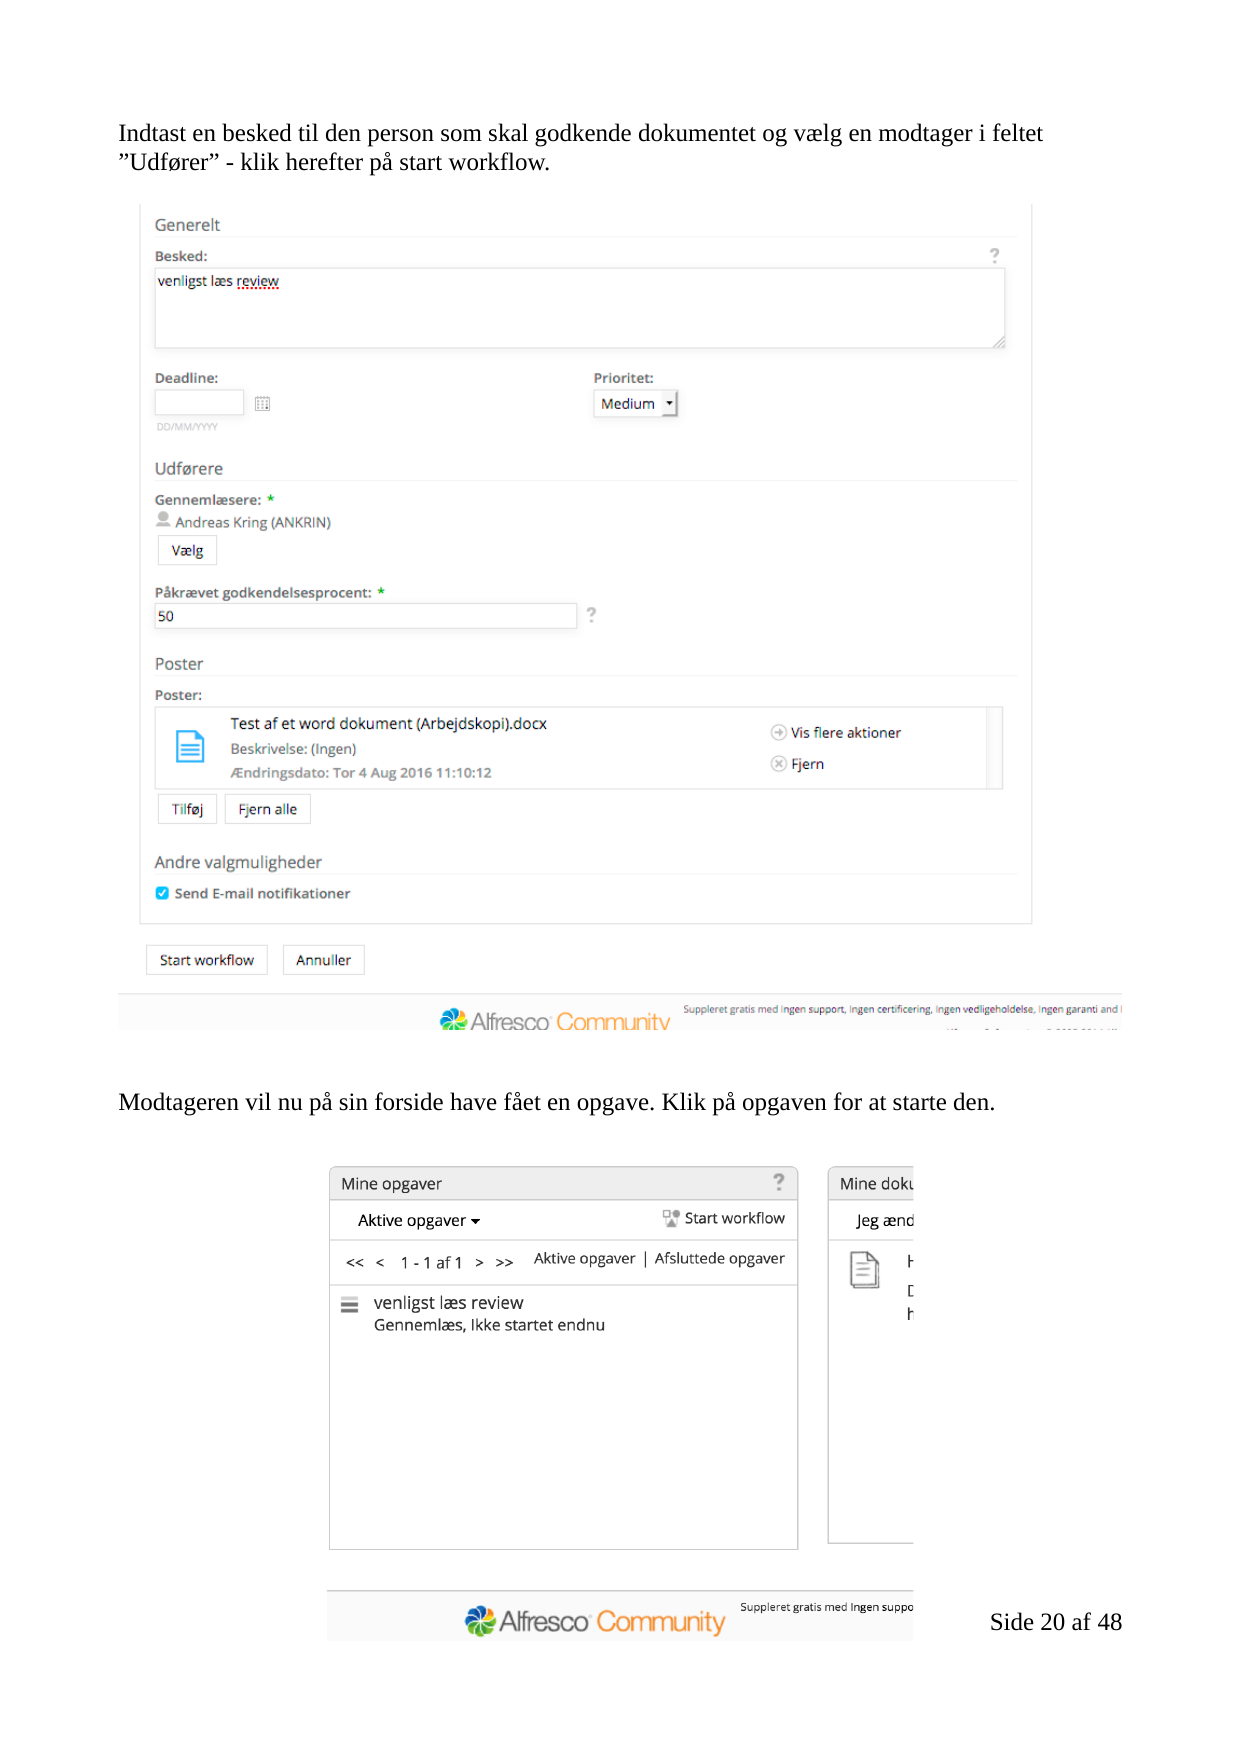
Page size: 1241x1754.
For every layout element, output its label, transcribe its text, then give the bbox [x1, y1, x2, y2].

picture [326, 1144, 914, 1641]
picture [118, 204, 1123, 1030]
text Modtageren vil nu på sin forside have fået en opgave. Klik på opgaven for at starte den. [118, 1087, 1122, 1116]
text Indtast en besked til den person som skal godkende dokumentet og vælg en modtager i feltet ”Udfører” - klik herefter på start workflow. [118, 118, 1122, 176]
